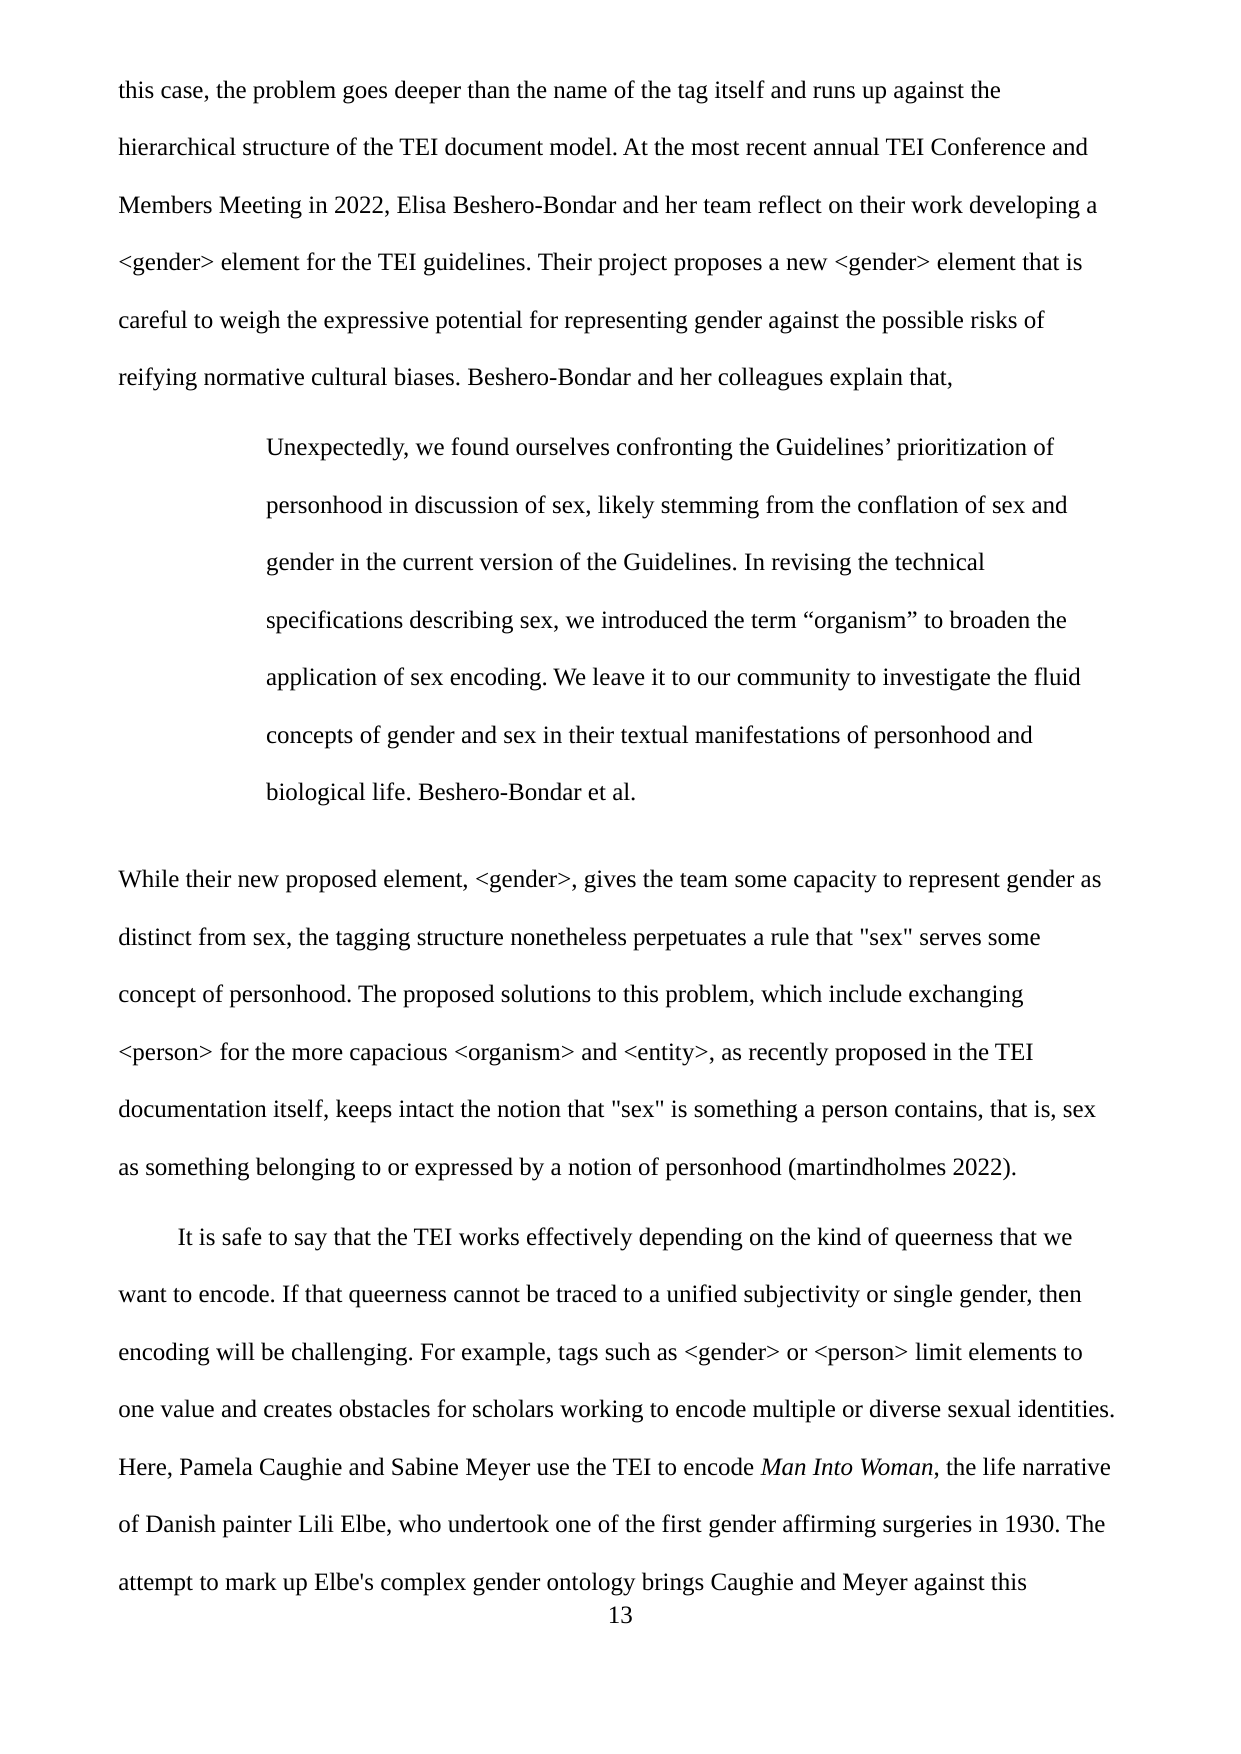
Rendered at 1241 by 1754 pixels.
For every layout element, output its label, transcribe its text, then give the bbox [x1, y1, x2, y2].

text this case, the problem goes deeper than the name of the tag itself and runs up against the hierarchical structure of the TEI document model. At the most recent annual TEI Conference and Members Meeting in 2022, Elisa Beshero-Bondar and her team reflect on their work developing a <gender> element for the TEI guidelines. Their project proposes a new <gender> element that is careful to weigh the expressive potential for representing gender against the possible risks of reifying normative cultural biases. Beshero-Bondar and her colleagues explain that, [118, 75, 1122, 391]
text It is safe to say that the TEI works effectively depending on the kind of queerness that we want to encode. If that queerness cannot be traced to a unified subjectivity or single gender, then encoding will be challenging. For example, tags such as <gender> or <person> limit elements to one value and creates obstacles for scholars working to encode multiple or diverse sexual identities. Here, Pamela Caughie and Sabine Meyer use the TEI to encode Man Into Woman, the life narrative of Danish painter Lili Elbe, who undertook one of the first gender affirming surgeries in 1930. The attempt to mark up Elbe's complex gender ontology brings Caughie and Meyer against this [118, 1222, 1122, 1596]
text Unexpectedly, we found ourselves confronting the Guidelines’ prioritization of personhood in discussion of sex, likely stemming from the conflation of sex and gender in the current version of the Guidelines. In revising the technical specifications describing sex, we introduced the term “organism” to broaden the application of sex encoding. We leave it to our community to investigate the fluid concepts of gender and sex in their textual manifestations of personhood and biological life. Beshero-Bondar et al. [266, 432, 1122, 806]
text While their new proposed element, <gender>, gives the team some capacity to represent gender as distinct from sex, the tagging structure nonetheless perpetuates a rule that "sex" serves some concept of personhood. The proposed solutions to this problem, which include exchanging <person> for the more capacious <organism> and <entity>, as recently proposed in the TEI documentation itself, keeps intact the notion that "sex" is something a person contains, that is, sex as something belonging to or expressed by a notion of personhood (martindholmes 2022). [118, 864, 1122, 1181]
